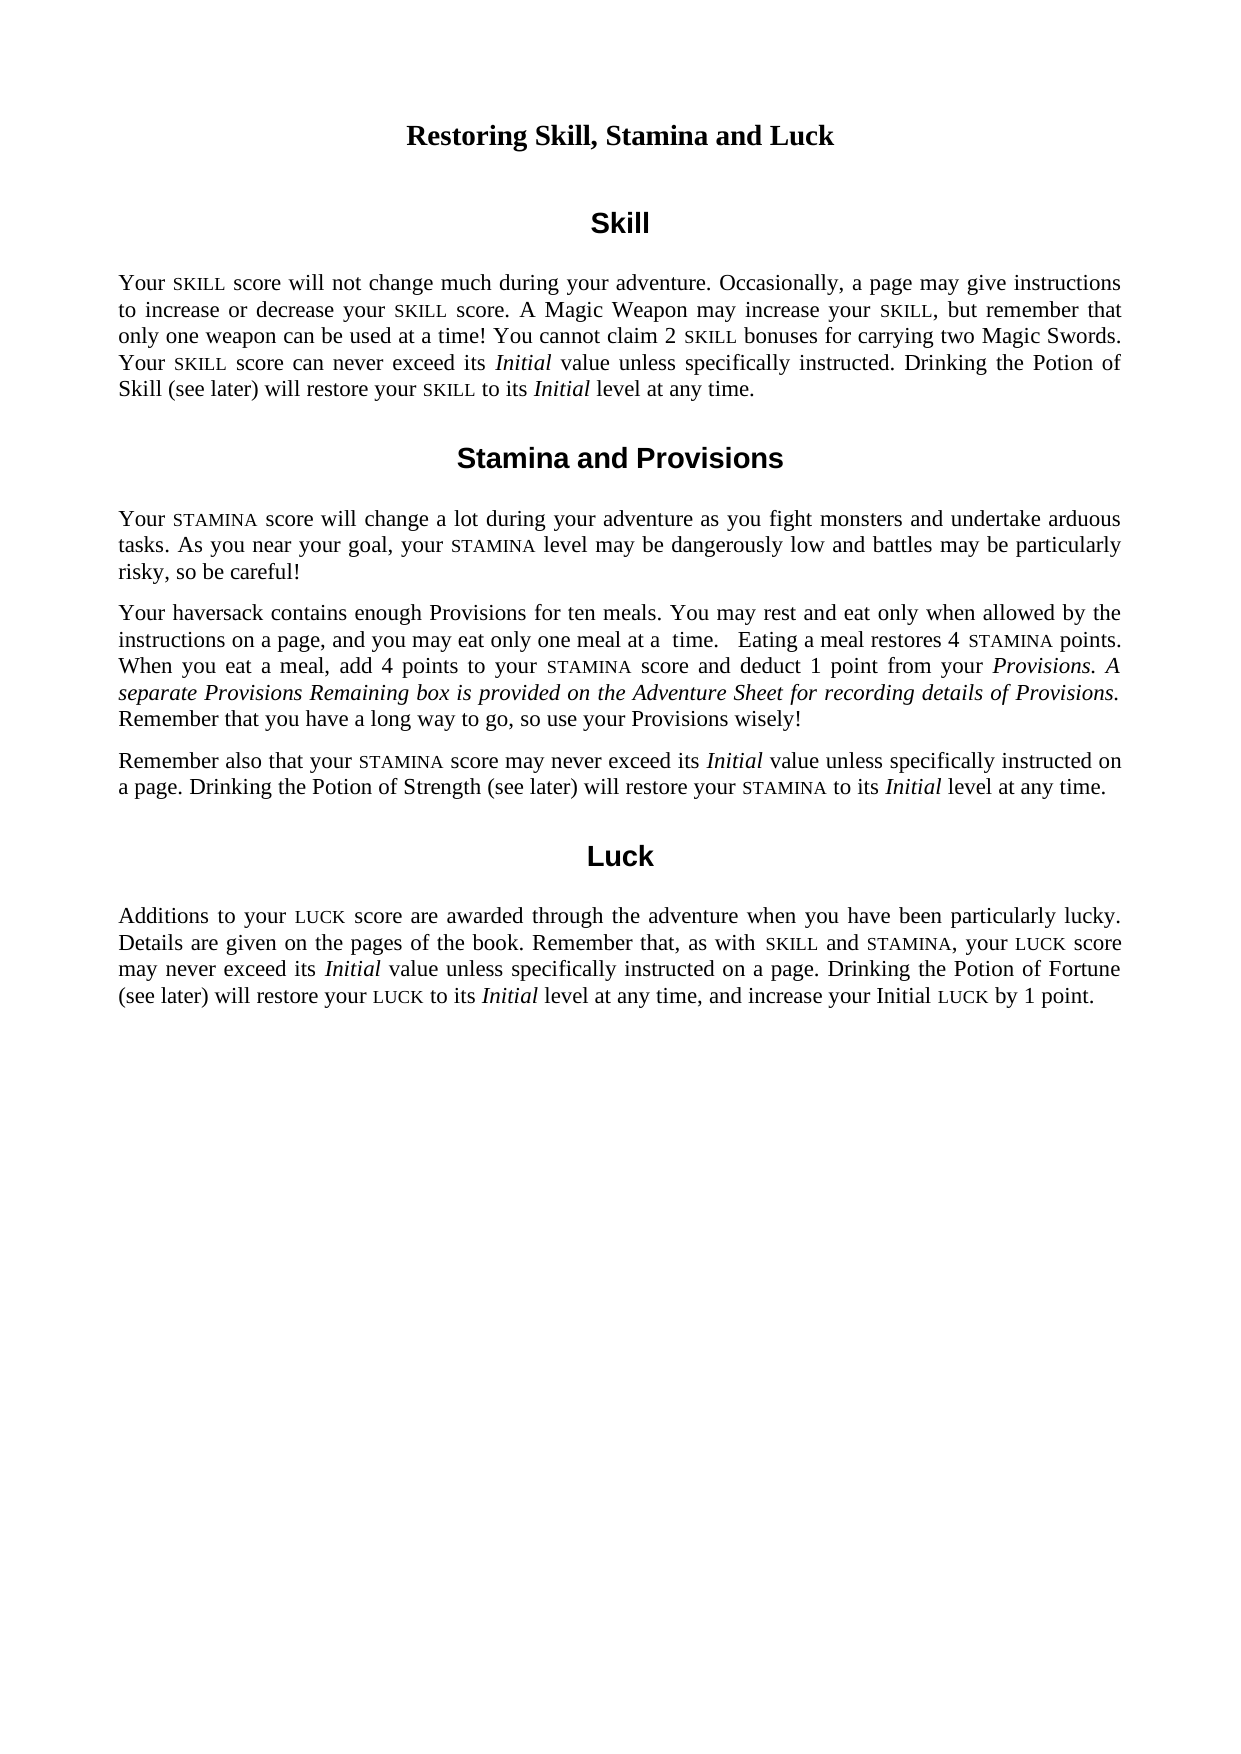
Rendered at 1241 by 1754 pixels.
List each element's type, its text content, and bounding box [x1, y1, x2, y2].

text Remember also that your stamina score may never exceed its Initial value unless specifically instructed on a page. Drinking the Potion of Strength (see later) will restore your stamina to its Initial level at any time. [118, 746, 1122, 799]
subtitle Stamina and Provisions [118, 441, 1122, 475]
text Your haversack contains enough Provisions for ten meals. You may rest and eat only when allowed by the instructions on a page, and you may eat only one meal at a time. Eating a meal restores 4 stamina points. When you eat a meal, add 4 points to your stamina score and deduct 1 point from your Provisions. A separate Provisions Remaining box is provided on the Adventure Sheet for recording details of Provisions. Remember that you have a long way to go, so use your Provisions wisely! [118, 599, 1122, 732]
text Your stamina score will change a lot during your adventure as you fight monsters and undertake arduous tasks. As you near your goal, your stamina level may be dangerously low and battles may be particularly risky, so be careful! [118, 504, 1122, 584]
text Your skill score will not change much during your adventure. Occasionally, a page may give instructions to increase or decrease your skill score. A Magic Weapon may increase your skill, but remember that only one weapon can be used at a time! You cannot claim 2 skill bonuses for carrying two Magic Swords. Your skill score can never exceed its Initial value unless specifically instructed. Drinking the Potion of Skill (see later) will restore your skill to its Initial level at any time. [118, 269, 1122, 402]
text Additions to your luck score are awarded through the adventure when you have been particularly lucky. Details are given on the pages of the book. Remember that, as with skill and stamina, your luck score may never exceed its Initial value unless specifically instructed on a page. Drinking the Potion of Fortune (see later) will restore your luck to its Initial level at any time, and increase your Initial luck by 1 point. [118, 902, 1122, 1008]
subtitle Luck [118, 839, 1122, 873]
subtitle Restoring Skill, Stamina and Luck [118, 118, 1122, 152]
subtitle Skill [118, 206, 1122, 239]
